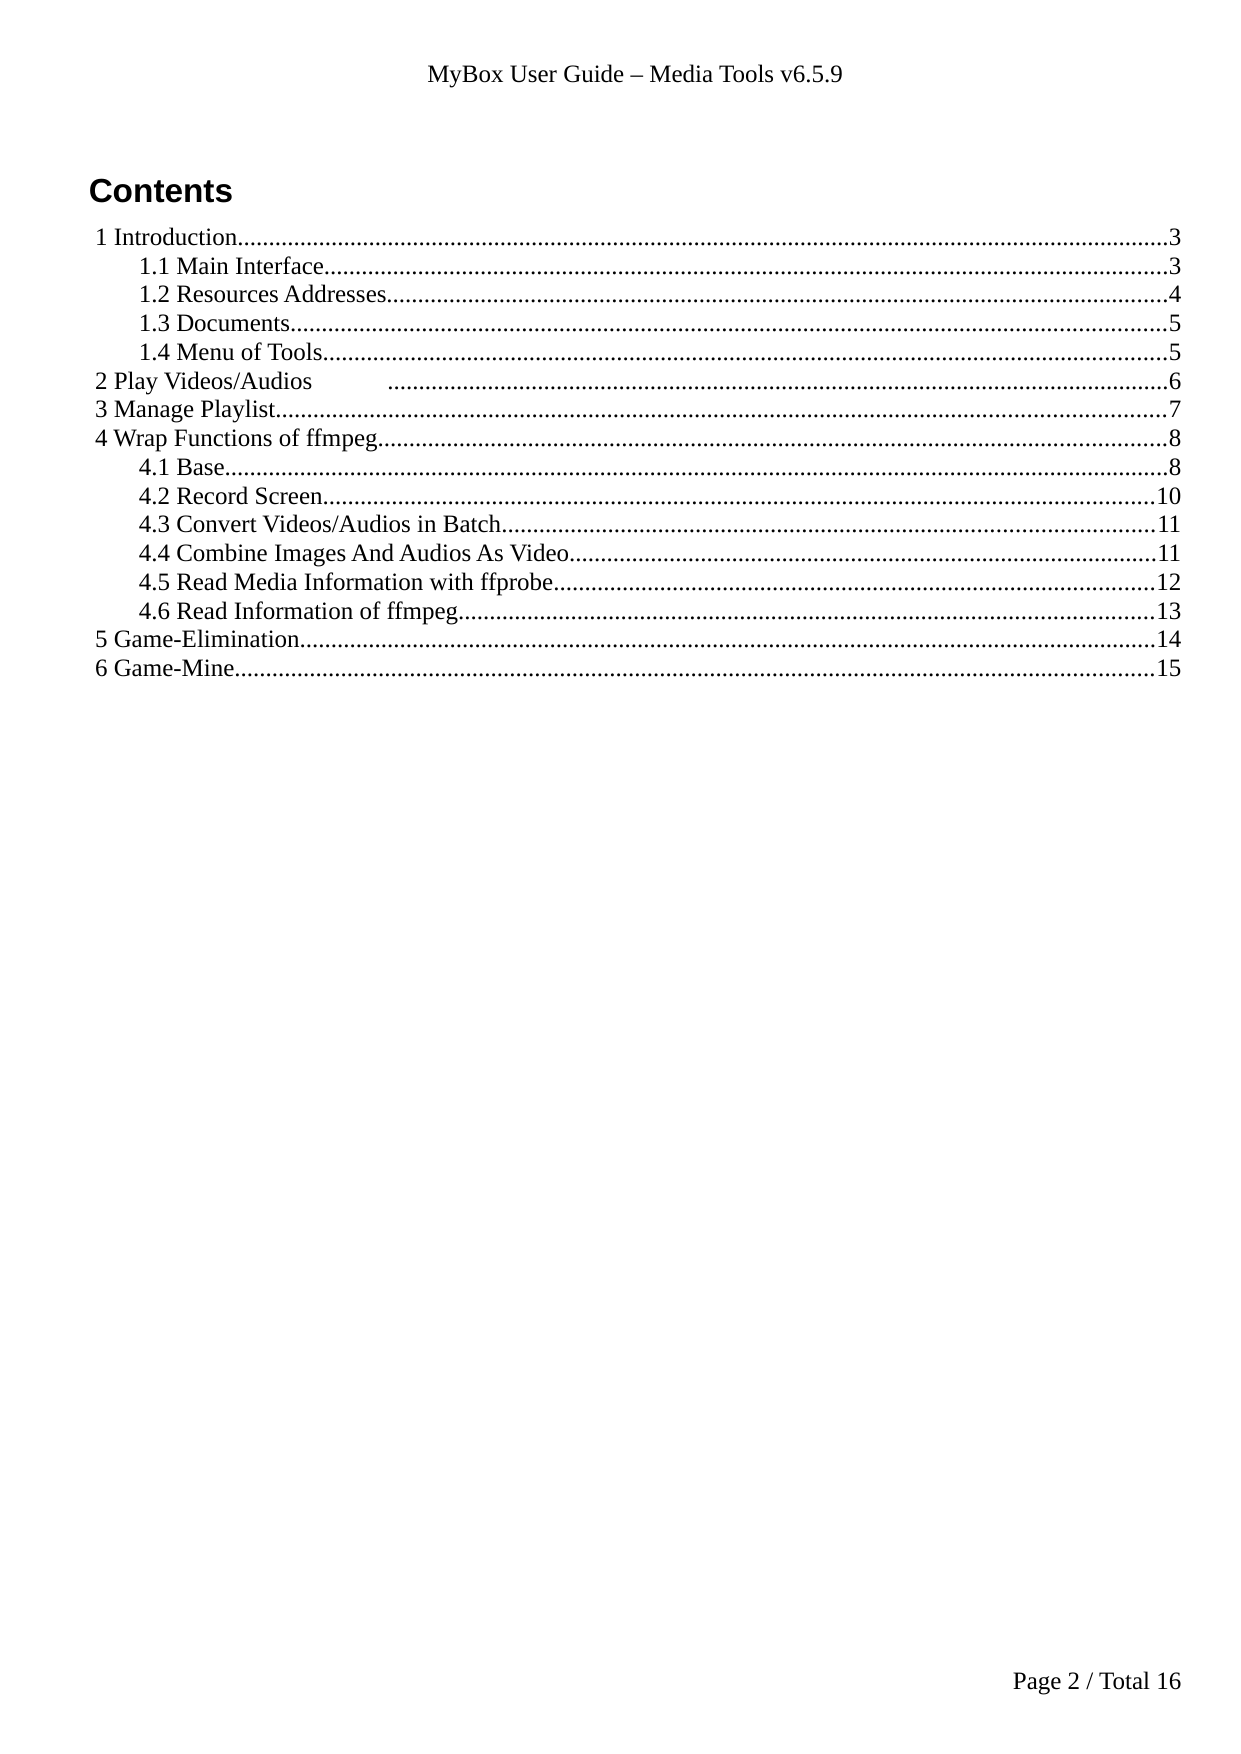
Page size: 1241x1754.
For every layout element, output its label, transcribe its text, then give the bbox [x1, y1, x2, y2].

text 1.2 Resources Addresses 4 [132, 279, 1181, 308]
text 4.3 Convert Videos/Audios in Batch 11 [132, 509, 1181, 538]
subtitle Contents [88, 171, 1181, 209]
text 4.1 Base 8 [132, 452, 1181, 481]
text 6 Game-Mine 15 [88, 653, 1181, 682]
text 1 Introduction 3 [88, 222, 1181, 251]
text 1.1 Main Interface 3 [132, 251, 1181, 279]
text 4.6 Read Information of ffmpeg 13 [132, 596, 1181, 624]
text 1.4 Menu of Tools 5 [132, 337, 1181, 366]
text 1.3 Documents 5 [132, 308, 1181, 337]
text 2 Play Videos/Audios 6 [88, 366, 1181, 394]
text 5 Game-Elimination 14 [88, 624, 1181, 653]
text 4.2 Record Screen 10 [132, 481, 1181, 509]
text 4.5 Read Media Information with ffprobe 12 [132, 567, 1181, 596]
text 4 Wrap Functions of ffmpeg 8 [88, 423, 1181, 452]
text 4.4 Combine Images And Audios As Video 11 [132, 538, 1181, 567]
text 3 Manage Playlist 7 [88, 394, 1181, 423]
